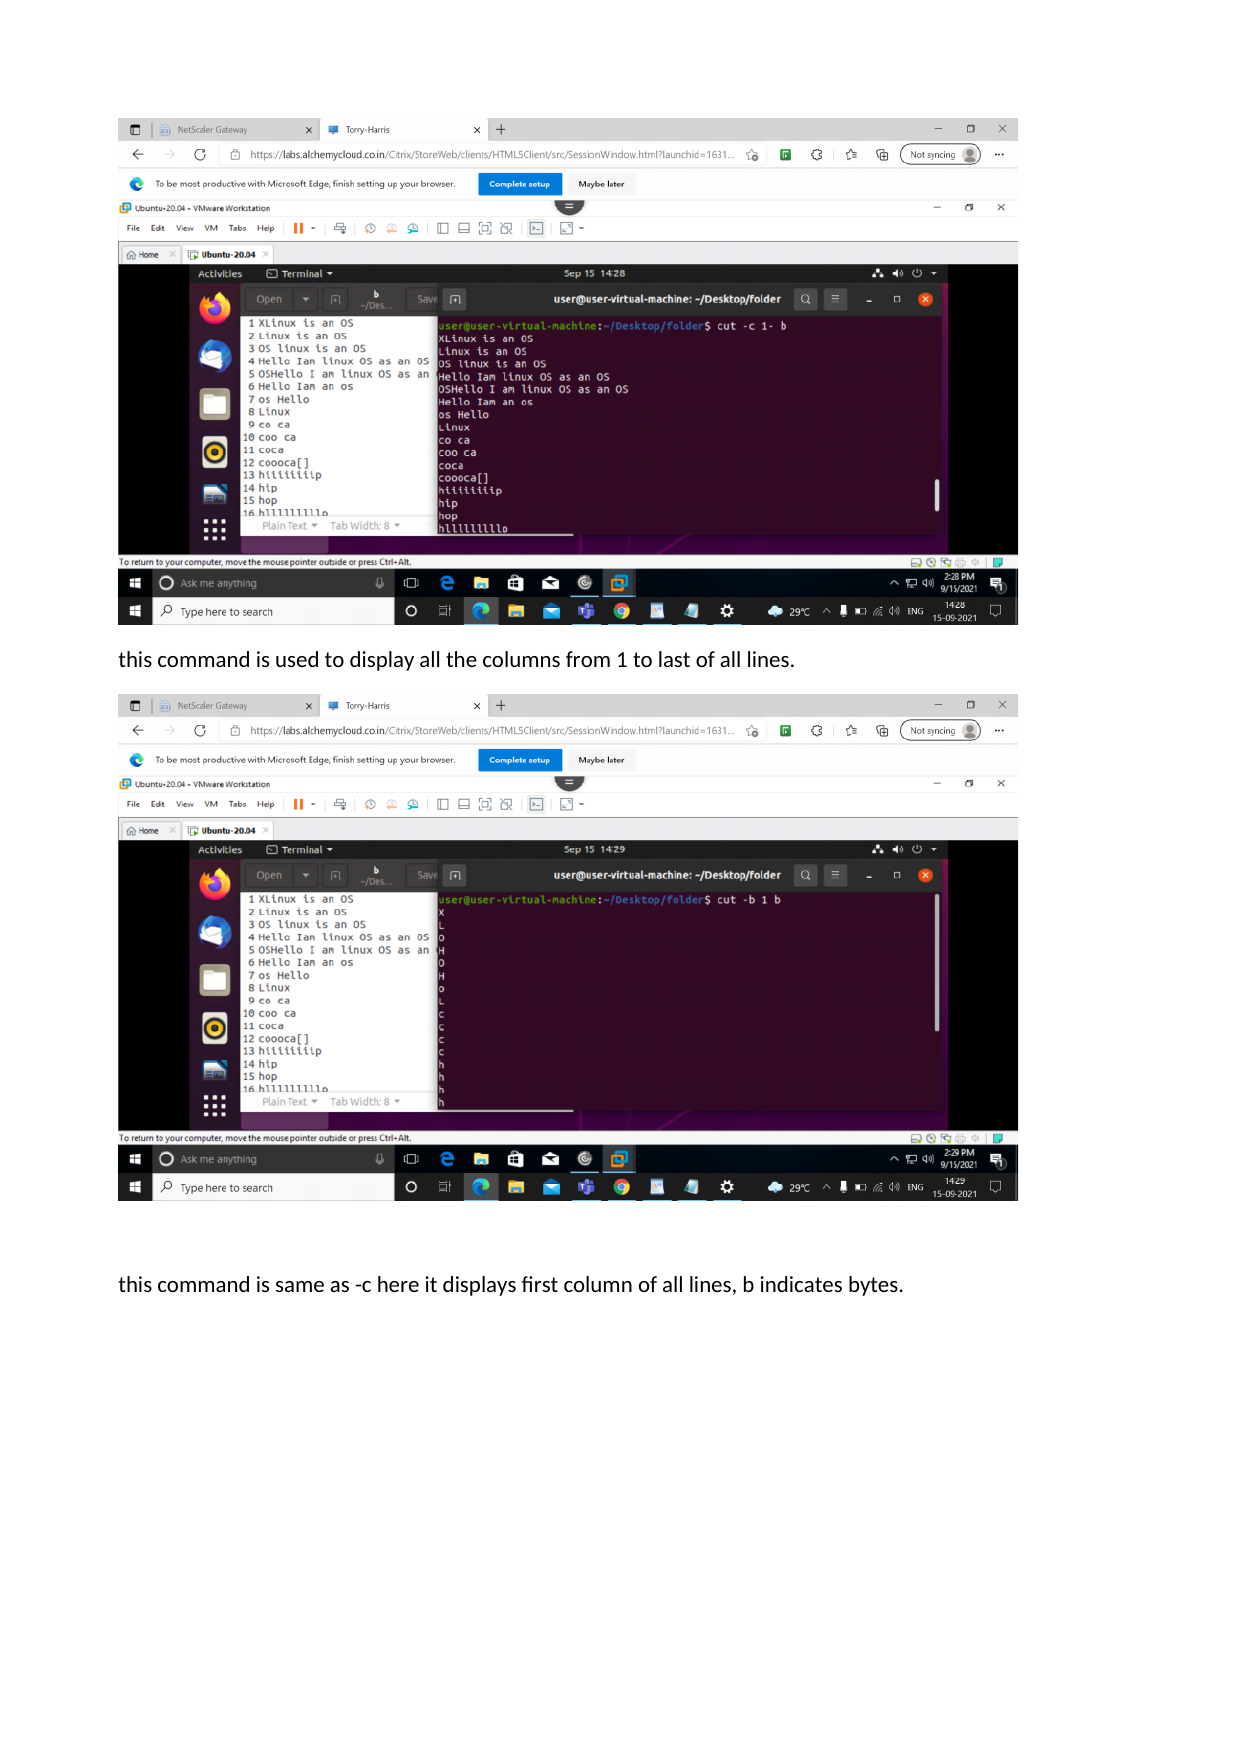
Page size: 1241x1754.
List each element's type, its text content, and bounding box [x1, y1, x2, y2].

text this command is same as -c here it displays first column of all lines, b indicates bytes. [118, 1270, 1122, 1298]
text this command is used to display all the columns from 1 to last of all lines. [118, 645, 1122, 673]
